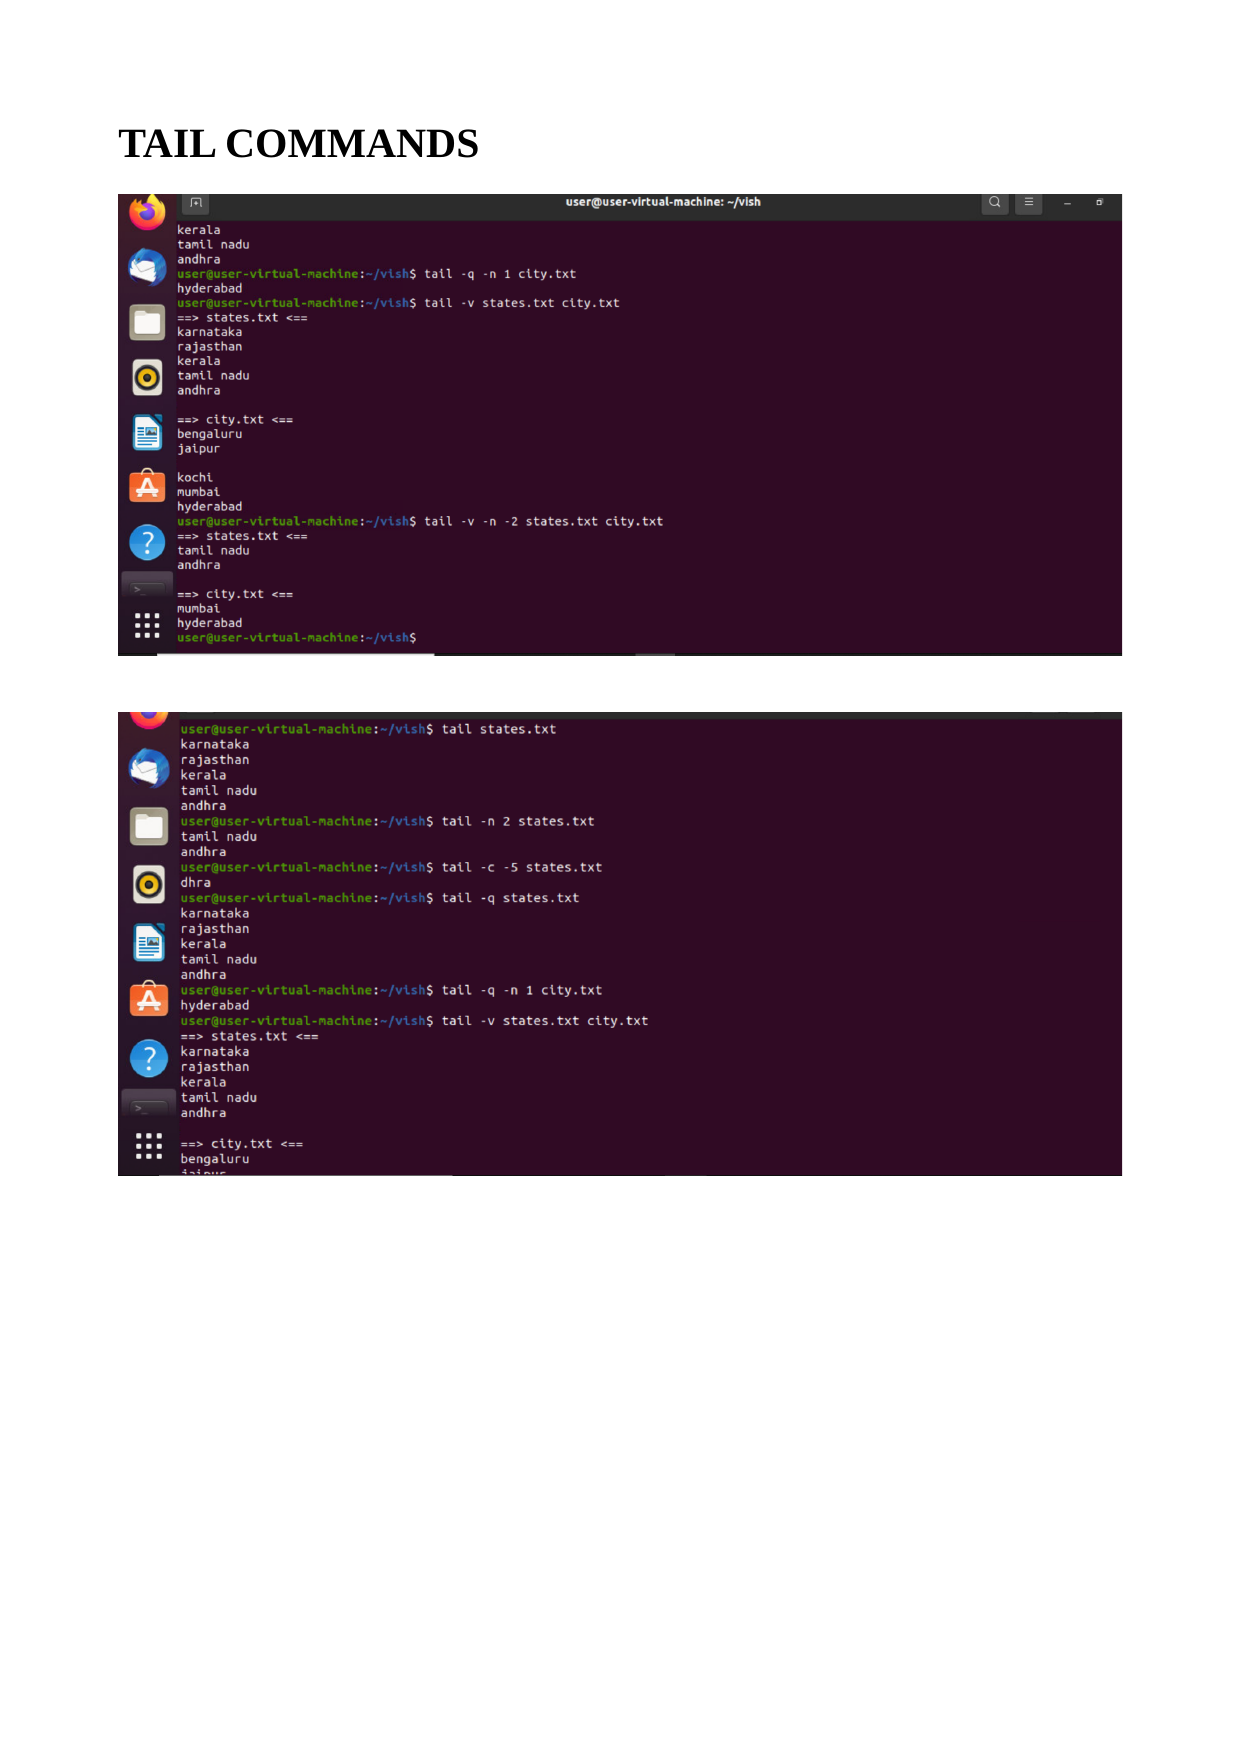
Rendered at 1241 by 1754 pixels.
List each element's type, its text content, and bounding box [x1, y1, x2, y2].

picture [118, 194, 1123, 656]
picture [118, 712, 1123, 1176]
text TAIL COMMANDS [118, 118, 1122, 166]
